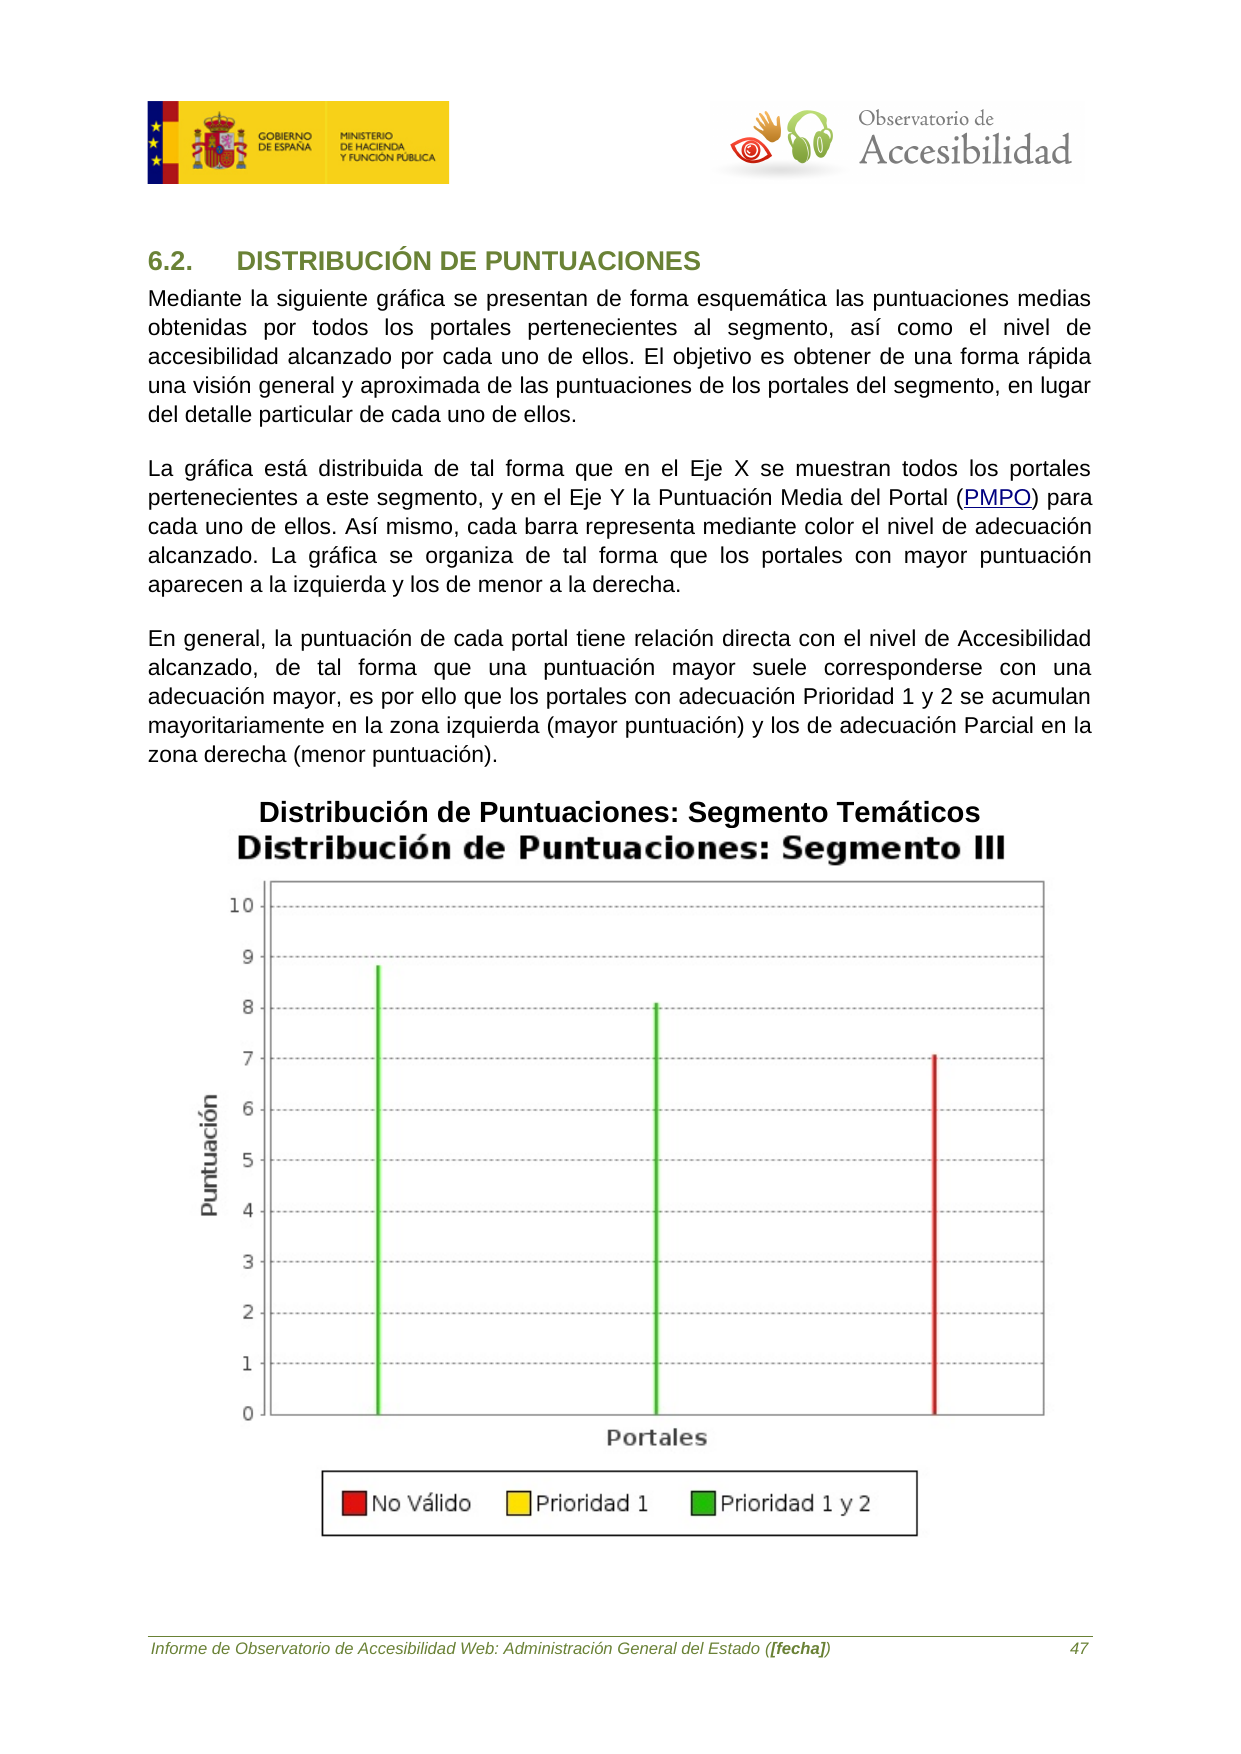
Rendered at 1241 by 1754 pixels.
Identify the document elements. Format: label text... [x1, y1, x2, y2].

text La gráfica está distribuida de tal forma que en el Eje X se muestran todos los portales pertenecientes a este segmento, y en el Eje Y la Puntuación Media del Portal (PMPO) para cada uno de ellos. Así mismo, cada barra representa mediante color el nivel de adecuación alcanzado. La gráfica se organiza de tal forma que los portales con mayor puntuación aparecen a la izquierda y los de menor a la derecha. [148, 455, 1092, 597]
text En general, la puntuación de cada portal tiene relación directa con el nivel de Accesibilidad alcanzado, de tal forma que una puntuación mayor suele corresponderse con una adecuación mayor, es por ello que los portales con adecuación Prioridad 1 y 2 se acumulan mayoritariamente en la zona izquierda (mayor puntuación) y los de adecuación Parcial en la zona derecha (menor puntuación). [148, 625, 1092, 767]
subtitle Distribución de puntuaciones [148, 245, 1092, 276]
picture [710, 101, 1086, 184]
picture [178, 828, 1062, 1538]
text Distribución de Puntuaciones: Segmento Temáticos [148, 795, 1092, 828]
picture [147, 101, 450, 184]
text Mediante la siguiente gráfica se presentan de forma esquemática las puntuaciones medias obtenidas por todos los portales pertenecientes al segmento, así como el nivel de accesibilidad alcanzado por cada uno de ellos. El objetivo es obtener de una forma rápida una visión general y aproximada de las puntuaciones de los portales del segmento, en lugar del detalle particular de cada uno de ellos. [148, 285, 1092, 427]
